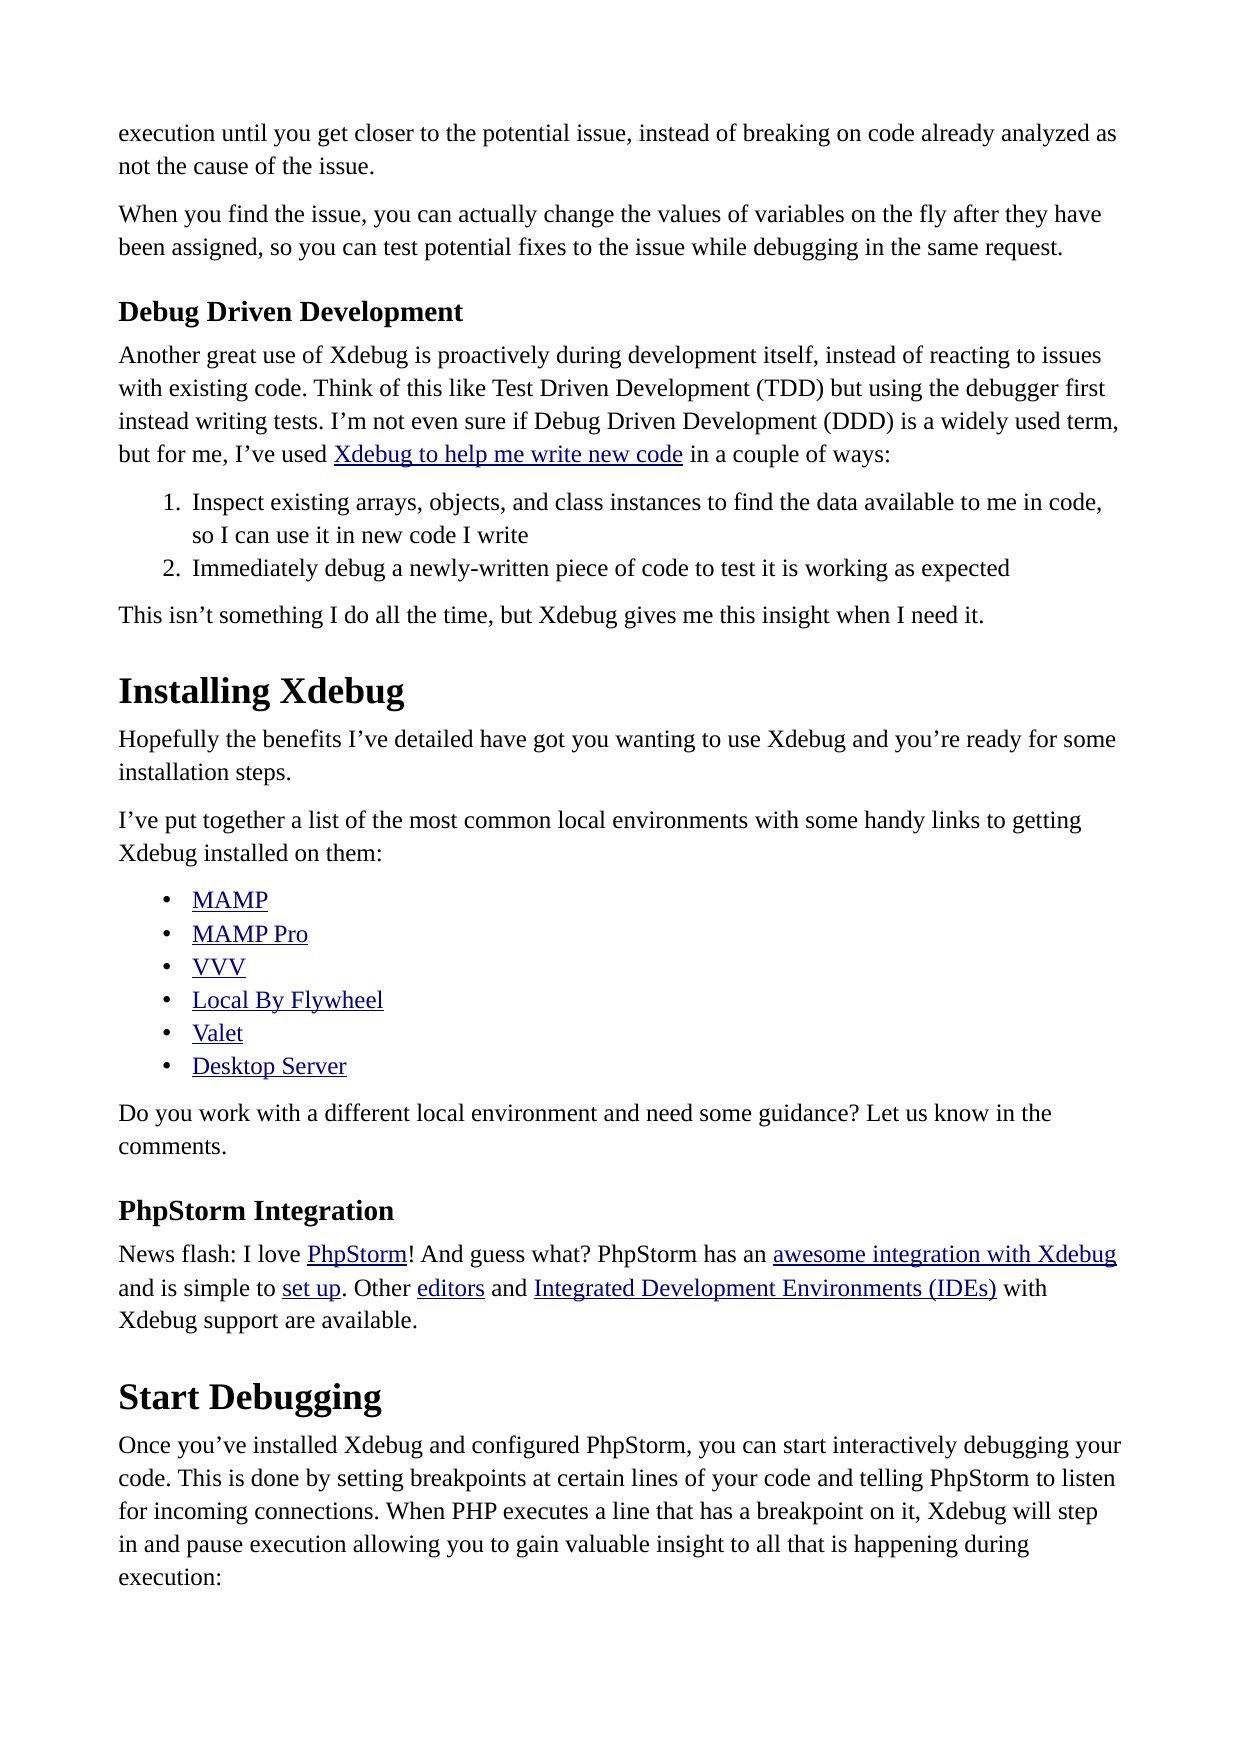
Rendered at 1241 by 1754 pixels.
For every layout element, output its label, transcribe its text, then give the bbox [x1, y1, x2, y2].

text When you find the issue, you can actually change the values of variables on the fly after they have been assigned, so you can test potential fixes to the issue while debugging in the same request. [118, 199, 1122, 261]
list VVV [162, 952, 1122, 980]
text execution until you get closer to the potential issue, instead of breaking on code already analyzed as not the cause of the issue. [118, 118, 1122, 180]
list Inspect existing arrays, objects, and class instances to find the data available to me in code, so I can use it in new code I write [162, 487, 1122, 548]
subtitle Start Debugging [118, 1374, 1122, 1417]
list Desktop Server [162, 1051, 1122, 1079]
list Valet [162, 1018, 1122, 1046]
text Once you’ve installed Xdebug and configured PhpStorm, you can start interactively debugging your code. This is done by setting breakpoints at certain lines of your code and telling PhpStorm to listen for incoming connections. When PHP executes a line that has a breakpoint on it, Xdebug will step in and pause execution allowing you to gain valuable insight to all that is happening during execution: [118, 1430, 1122, 1591]
text News flash: I love PhpStorm! And guess what? PhpStorm has an awesome integration with Xdebug and is simple to set up. Other editors and Integrated Development Environments (IDEs) with Xdebug support are available. [118, 1239, 1122, 1334]
text This isn’t something I do all the time, but Xdebug gives me this insight when I need it. [118, 600, 1122, 629]
list MAMP Pro [162, 919, 1122, 947]
text Hopefully the benefits I’ve detailed have got you wanting to use Xdebug and you’re ready for some installation steps. [118, 724, 1122, 786]
text Another great use of Xdebug is proactively during development itself, instead of reacting to issues with existing code. Think of this like Test Driven Development (TDD) but using the debugger first instead writing tests. I’m not even sure if Debug Driven Development (DDD) is a widely used term, but for me, I’ve used Xdebug to help me write new code in a couple of ways: [118, 340, 1122, 468]
subtitle Installing Xdebug [118, 669, 1122, 712]
text Do you work with a different local environment and need some guidance? Let us know in the comments. [118, 1098, 1122, 1160]
text I’ve put together a list of the most common local environments with some handy links to getting Xdebug installed on them: [118, 805, 1122, 867]
list Immediately debug a newly-written piece of code to test it is working as expected [162, 553, 1122, 581]
subtitle PhpStorm Integration [118, 1193, 1122, 1227]
list Local By Flywheel [162, 985, 1122, 1013]
list MAMP [162, 886, 1122, 914]
subtitle Debug Driven Development [118, 294, 1122, 327]
